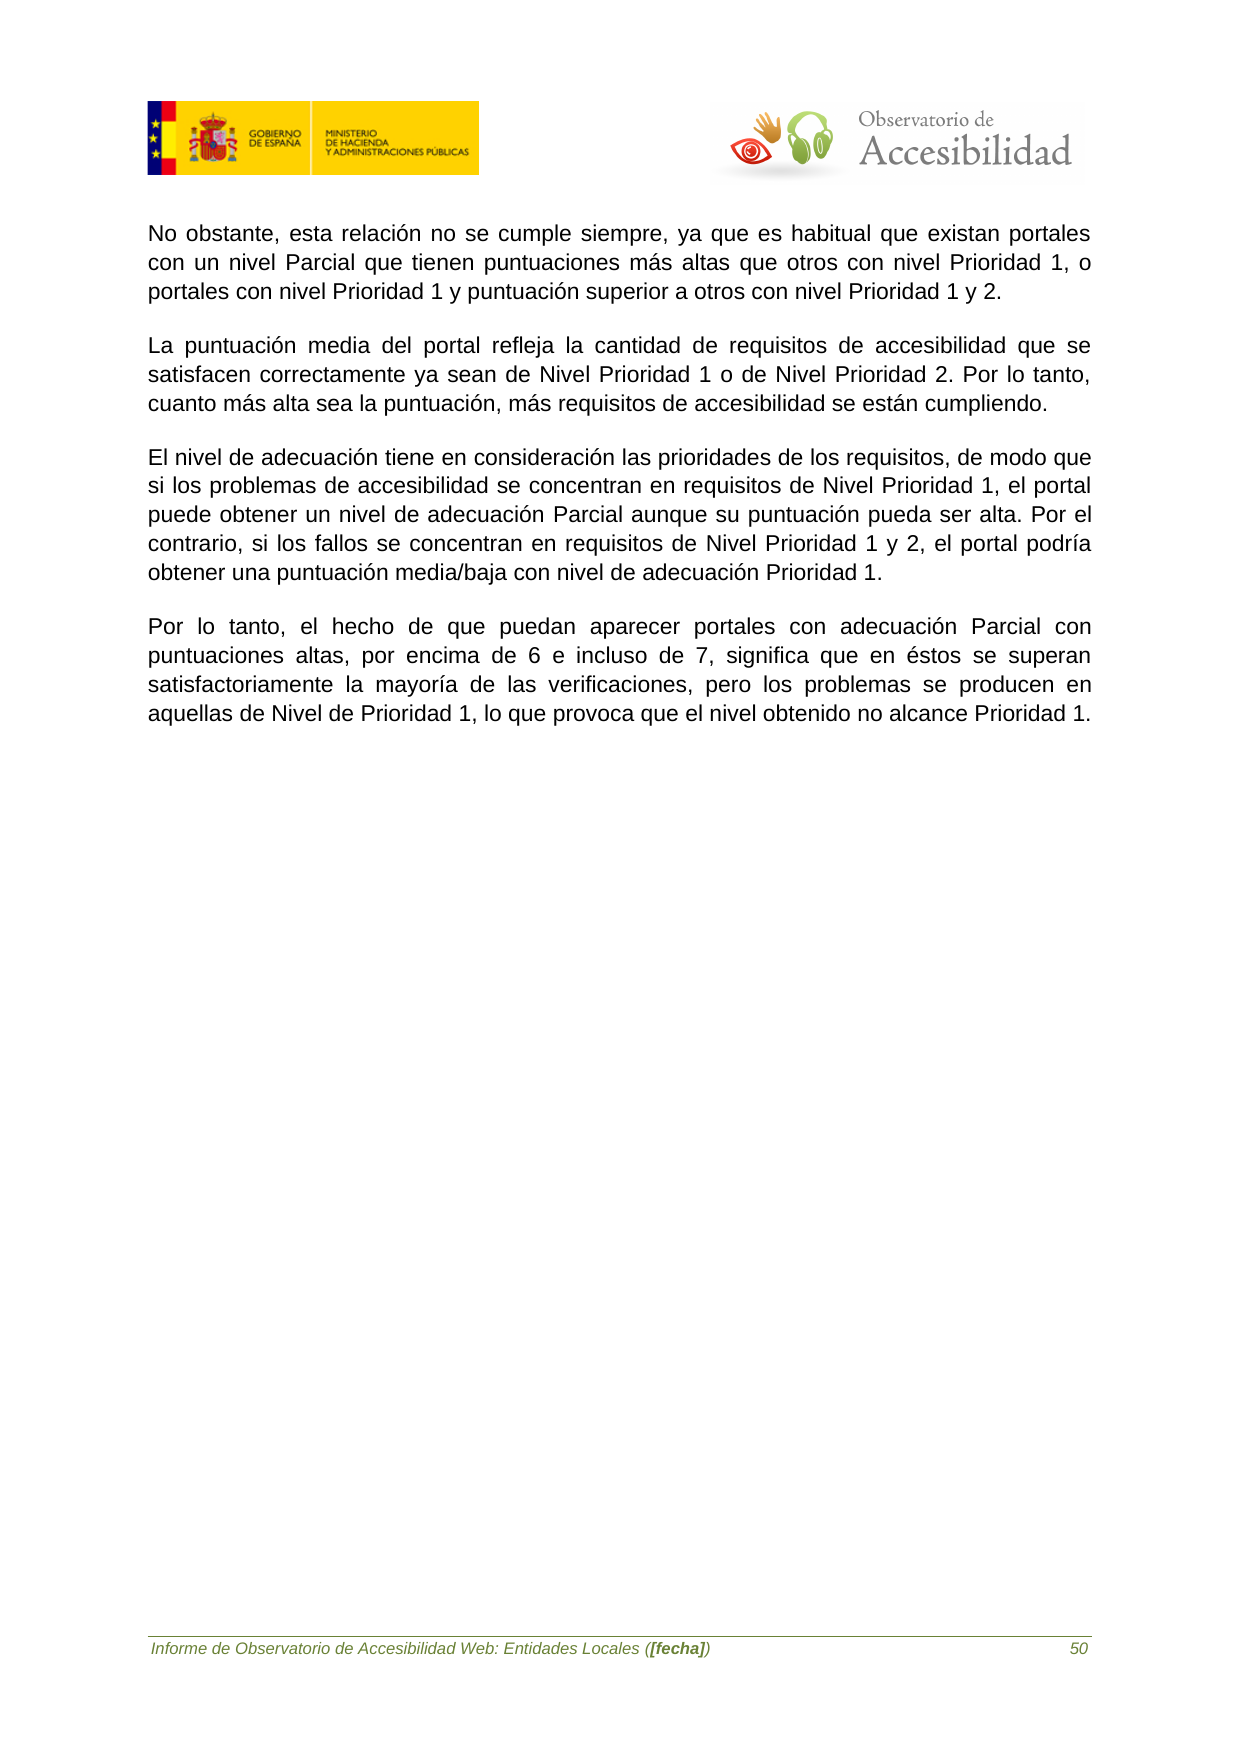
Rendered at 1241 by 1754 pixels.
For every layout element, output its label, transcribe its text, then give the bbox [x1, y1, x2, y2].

picture [147, 101, 479, 175]
text El nivel de adecuación tiene en consideración las prioridades de los requisitos, de modo que si los problemas de accesibilidad se concentran en requisitos de Nivel Prioridad 1, el portal puede obtener un nivel de adecuación Parcial aunque su puntuación pueda ser alta. Por el contrario, si los fallos se concentran en requisitos de Nivel Prioridad 1 y 2, el portal podría obtener una puntuación media/baja con nivel de adecuación Prioridad 1. [148, 443, 1092, 586]
text Por lo tanto, el hecho de que puedan aparecer portales con adecuación Parcial con puntuaciones altas, por encima de 6 e incluso de 7, significa que en éstos se superan satisfactoriamente la mayoría de las verificaciones, pero los problemas se producen en aquellas de Nivel de Prioridad 1, lo que provoca que el nivel obtenido no alcance Prioridad 1. [148, 613, 1092, 726]
picture [710, 102, 1086, 185]
text La puntuación media del portal refleja la cantidad de requisitos de accesibilidad que se satisfacen correctamente ya sean de Nivel Prioridad 1 o de Nivel Prioridad 2. Por lo tanto, cuanto más alta sea la puntuación, más requisitos de accesibilidad se están cumpliendo. [148, 332, 1092, 416]
text No obstante, esta relación no se cumple siempre, ya que es habitual que existan portales con un nivel Parcial que tienen puntuaciones más altas que otros con nivel Prioridad 1, o portales con nivel Prioridad 1 y puntuación superior a otros con nivel Prioridad 1 y 2. [148, 220, 1092, 304]
